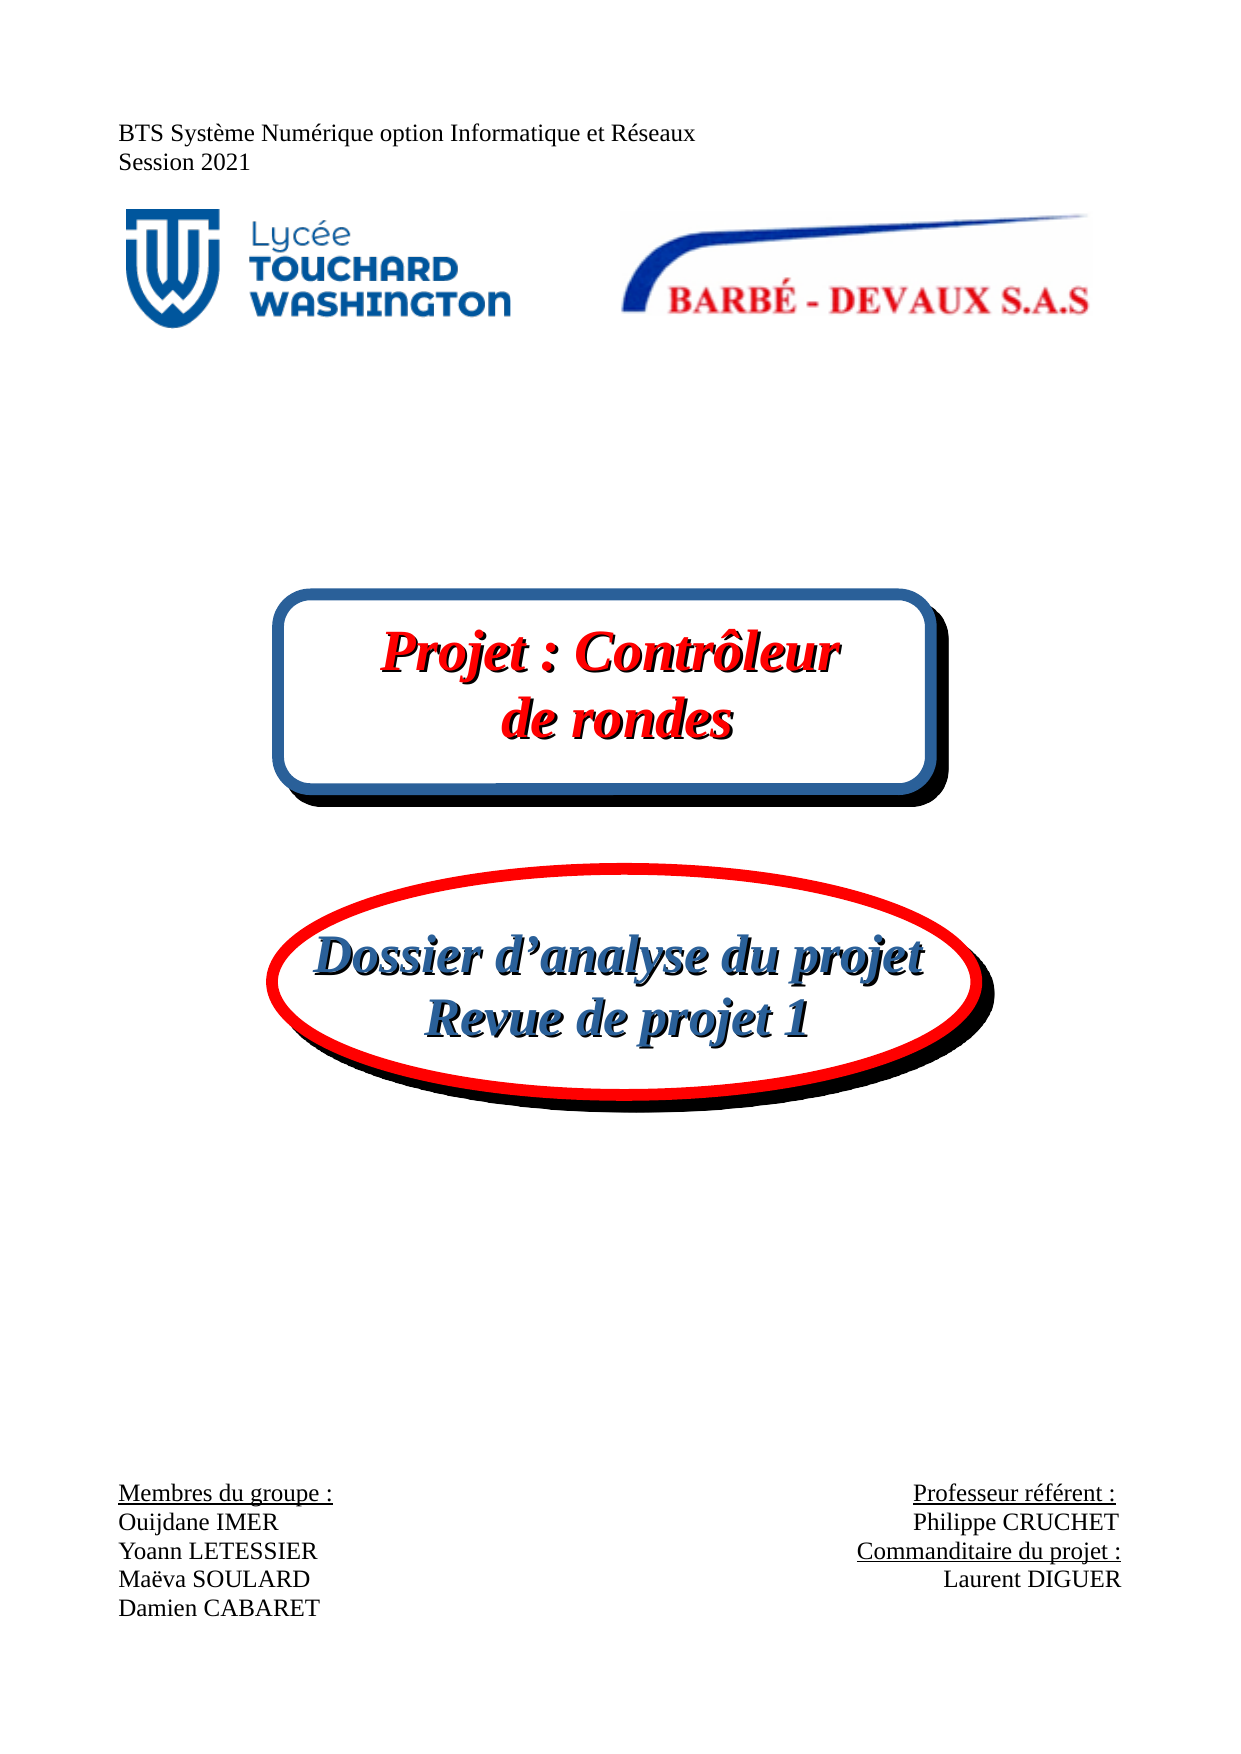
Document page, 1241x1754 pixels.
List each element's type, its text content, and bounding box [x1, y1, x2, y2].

text de rondes [949, 683, 1122, 750]
text Yoann LETESSIER Commanditaire du projet : [118, 1536, 1122, 1564]
text Ouijdane IMER Philippe CRUCHET [118, 1507, 1122, 1536]
text Dossier d’analyse du projet [118, 922, 311, 985]
text Maëva SOULARD Laurent DIGUER [118, 1564, 1122, 1593]
text Dossier d’analyse du projet [937, 922, 1122, 985]
text Damien CABARET [118, 1593, 1122, 1622]
text Projet : Contrôleur [118, 616, 273, 683]
text Session 2021 [118, 147, 1122, 176]
text BTS Système Numérique option Informatique et Réseaux [118, 118, 1122, 147]
text de rondes [118, 683, 272, 750]
text Projet : Contrôleur [943, 616, 1122, 683]
text Membres du groupe : Professeur référent : [118, 1478, 1122, 1507]
picture [126, 209, 511, 329]
text Revue de projet 1 [961, 985, 1122, 1047]
picture [602, 198, 1110, 326]
text Revue de projet 1 [118, 985, 312, 1047]
